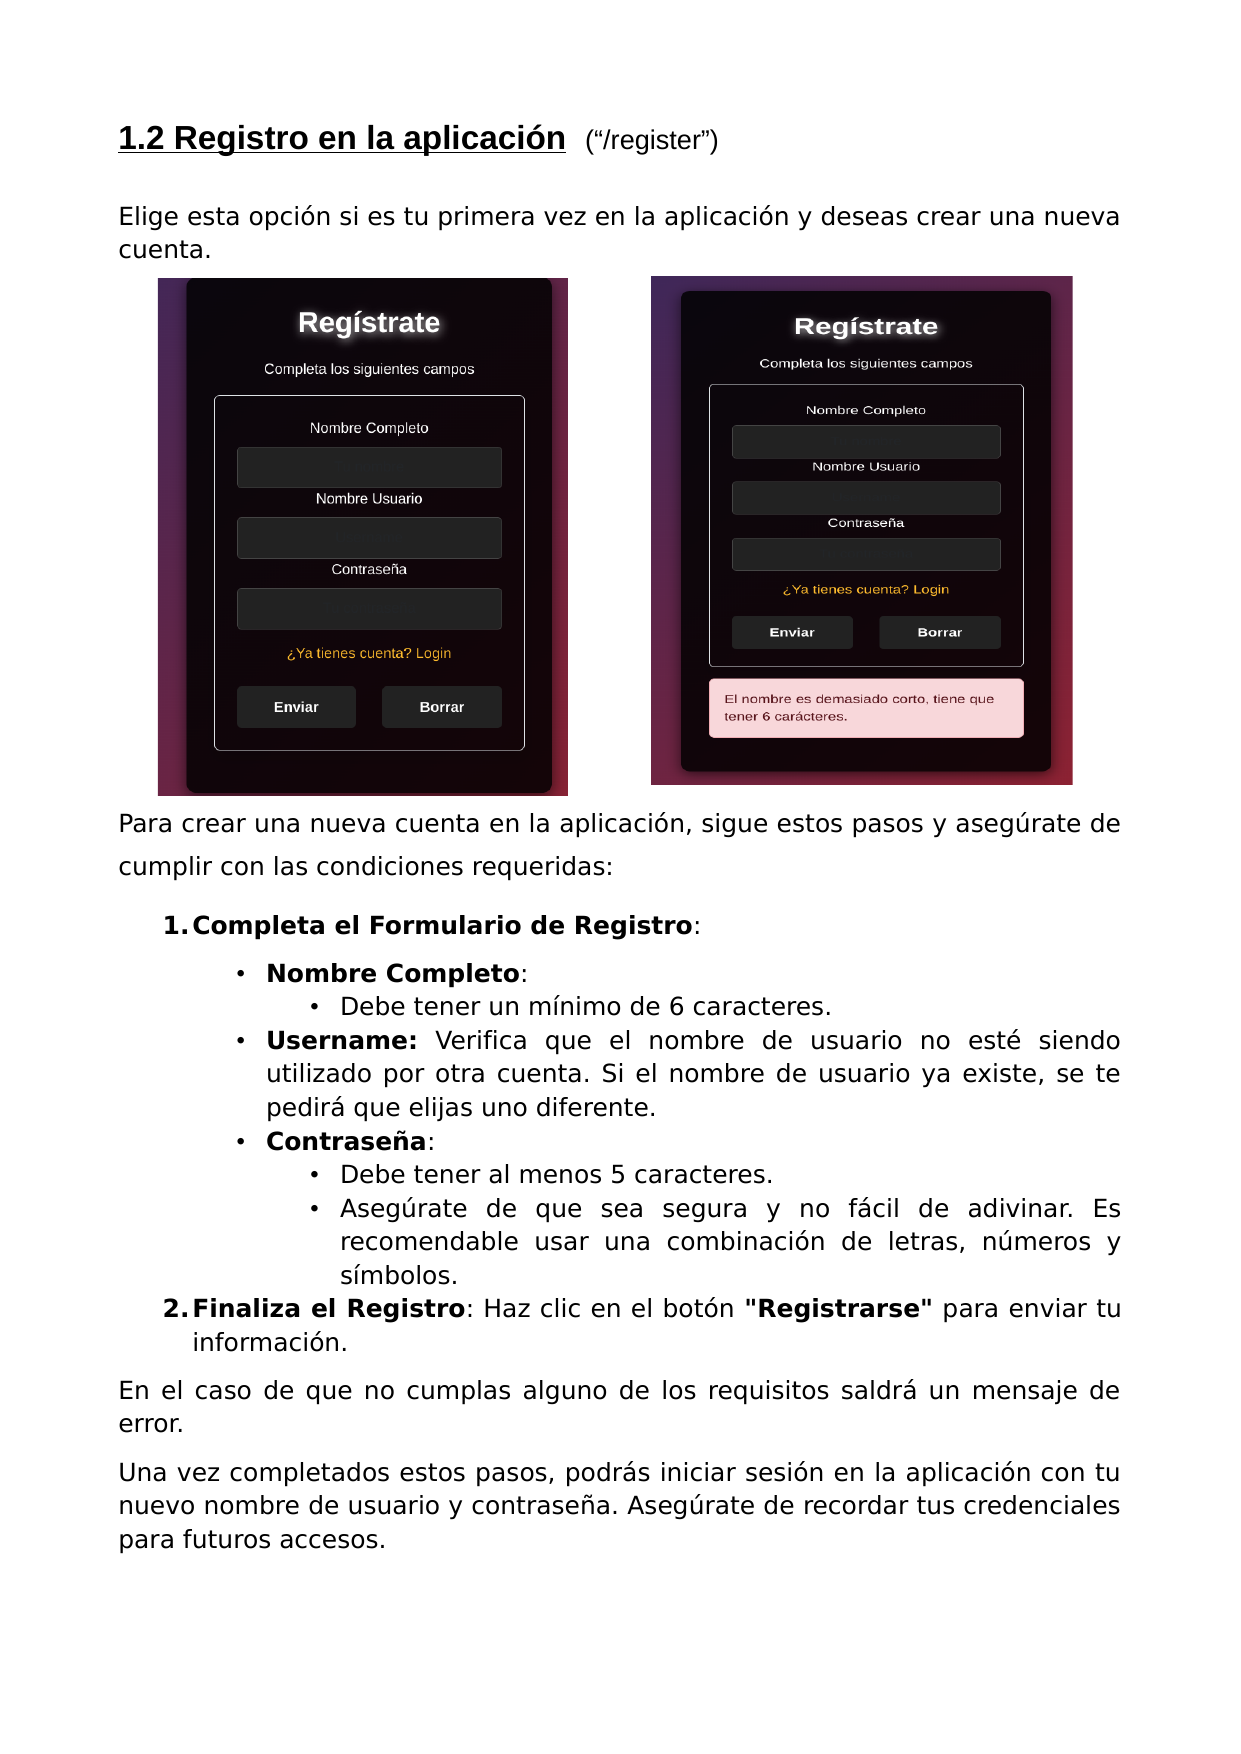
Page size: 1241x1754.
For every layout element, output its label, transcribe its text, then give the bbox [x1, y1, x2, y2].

list Asegúrate de que sea segura y no fácil de adivinar. Es recomendable usar una combinación de letras, números y símbolos. [310, 1194, 1122, 1290]
list Completa el Formulario de Registro: [162, 911, 1122, 940]
list Contraseña: [236, 1127, 1122, 1156]
subtitle 1.2 Registro en la aplicación (“/register”) [118, 118, 1122, 157]
text Para crear una nueva cuenta en la aplicación, sigue estos pasos y asegúrate de cumplir con las condiciones requeridas: [118, 809, 1122, 882]
picture [651, 276, 1073, 785]
list Nombre Completo: [236, 959, 1122, 988]
text Elige esta opción si es tu primera vez en la aplicación y deseas crear una nueva cuenta. [118, 202, 1122, 265]
text En el caso de que no cumplas alguno de los requisitos saldrá un mensaje de error. [118, 1376, 1122, 1439]
list Username: Verifica que el nombre de usuario no esté siendo utilizado por otra cuenta. Si el nombre de usuario ya existe, se te pedirá que elijas uno diferente. [236, 1026, 1122, 1122]
list Debe tener un mínimo de 6 caracteres. [310, 992, 1122, 1022]
list Finaliza el Registro: Haz clic en el botón "Registrarse" para enviar tu información. [162, 1294, 1122, 1357]
picture [157, 278, 568, 796]
text Una vez completados estos pasos, podrás iniciar sesión en la aplicación con tu nuevo nombre de usuario y contraseña. Asegúrate de recordar tus credenciales para futuros accesos. [118, 1458, 1122, 1554]
list Debe tener al menos 5 caracteres. [310, 1160, 1122, 1189]
